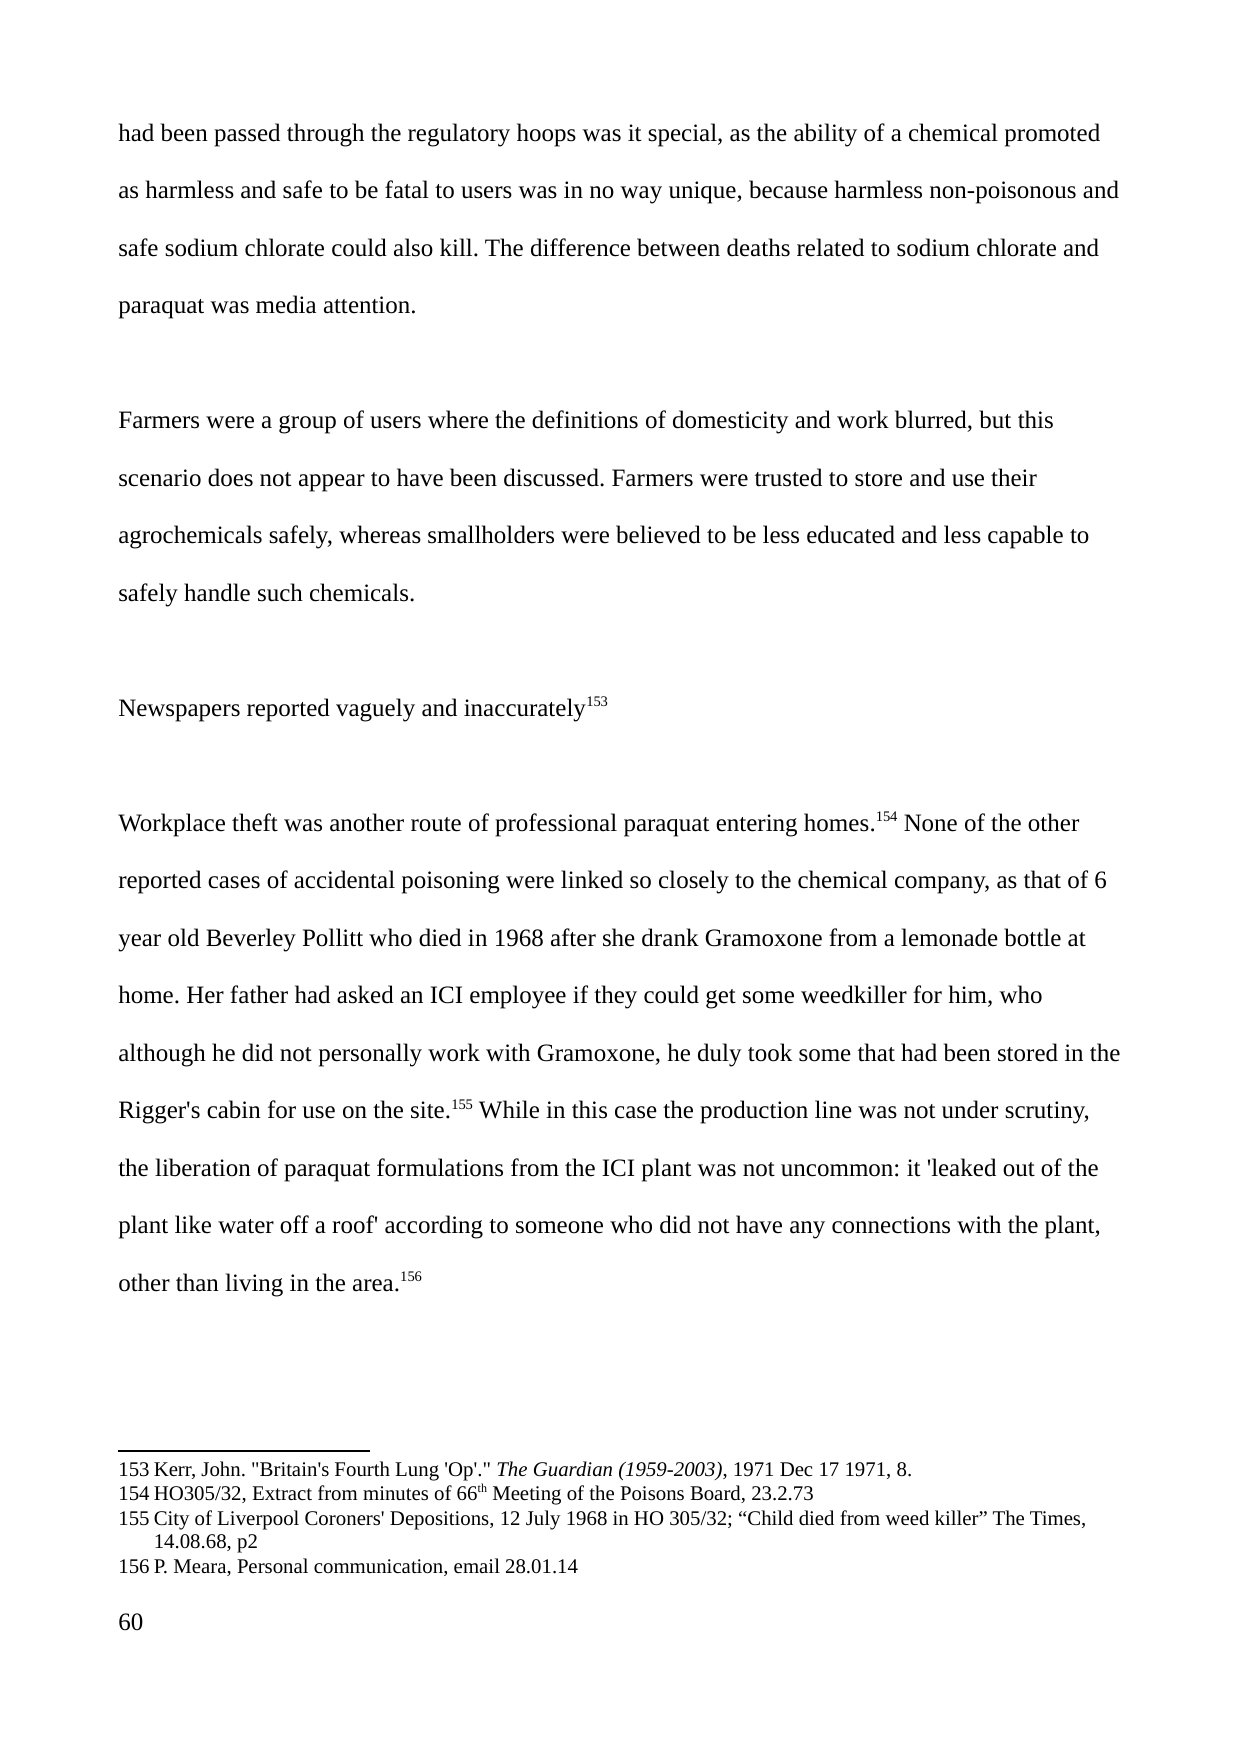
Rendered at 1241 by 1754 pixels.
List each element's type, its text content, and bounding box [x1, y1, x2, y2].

text Farmers were a group of users where the definitions of domesticity and work blurred, but this scenario does not appear to have been discussed. Farmers were trusted to store and use their agrochemicals safely, whereas smallholders were believed to be less educated and less capable to safely handle such chemicals. [118, 406, 1122, 607]
text Newspapers reported vaguely and inaccurately [118, 693, 1122, 722]
text Kerr, John. "Britain's Fourth Lung 'Op'." The Guardian (1959-2003), 1971 Dec 17 1971, 8. [118, 1457, 1122, 1481]
text City of Liverpool Coroners' Depositions, 12 July 1968 in HO 305/32; “Child died from weed killer” The Times, 14.08.68, p2 [118, 1505, 1122, 1553]
text Workplace theft was another route of professional paraquat entering homes. None of the other reported cases of accidental poisoning were linked so closely to the chemical company, as that of 6 year old Beverley Pollitt who died in 1968 after she drank Gramoxone from a lemonade bottle at home. Her father had asked an ICI employee if they could get some weedkiller for him, who although he did not personally work with Gramoxone, he duly took some that had been stored in the Rigger's cabin for use on the site. While in this case the production line was not under scrutiny, the liberation of paraquat formulations from the ICI plant was not uncommon: it 'leaked out of the plant like water off a roof' according to someone who did not have any connections with the plant, other than living in the area. [118, 808, 1122, 1297]
text P. Meara, Personal communication, email 28.01.14 [118, 1553, 1122, 1578]
text HO305/32, Extract from minutes of 66th Meeting of the Poisons Board, 23.2.73 [118, 1481, 1122, 1505]
text had been passed through the regulatory hoops was it special, as the ability of a chemical promoted as harmless and safe to be fatal to users was in no way unique, because harmless non-poisonous and safe sodium chlorate could also kill. The difference between deaths related to sodium chlorate and paraquat was media attention. [118, 118, 1122, 319]
